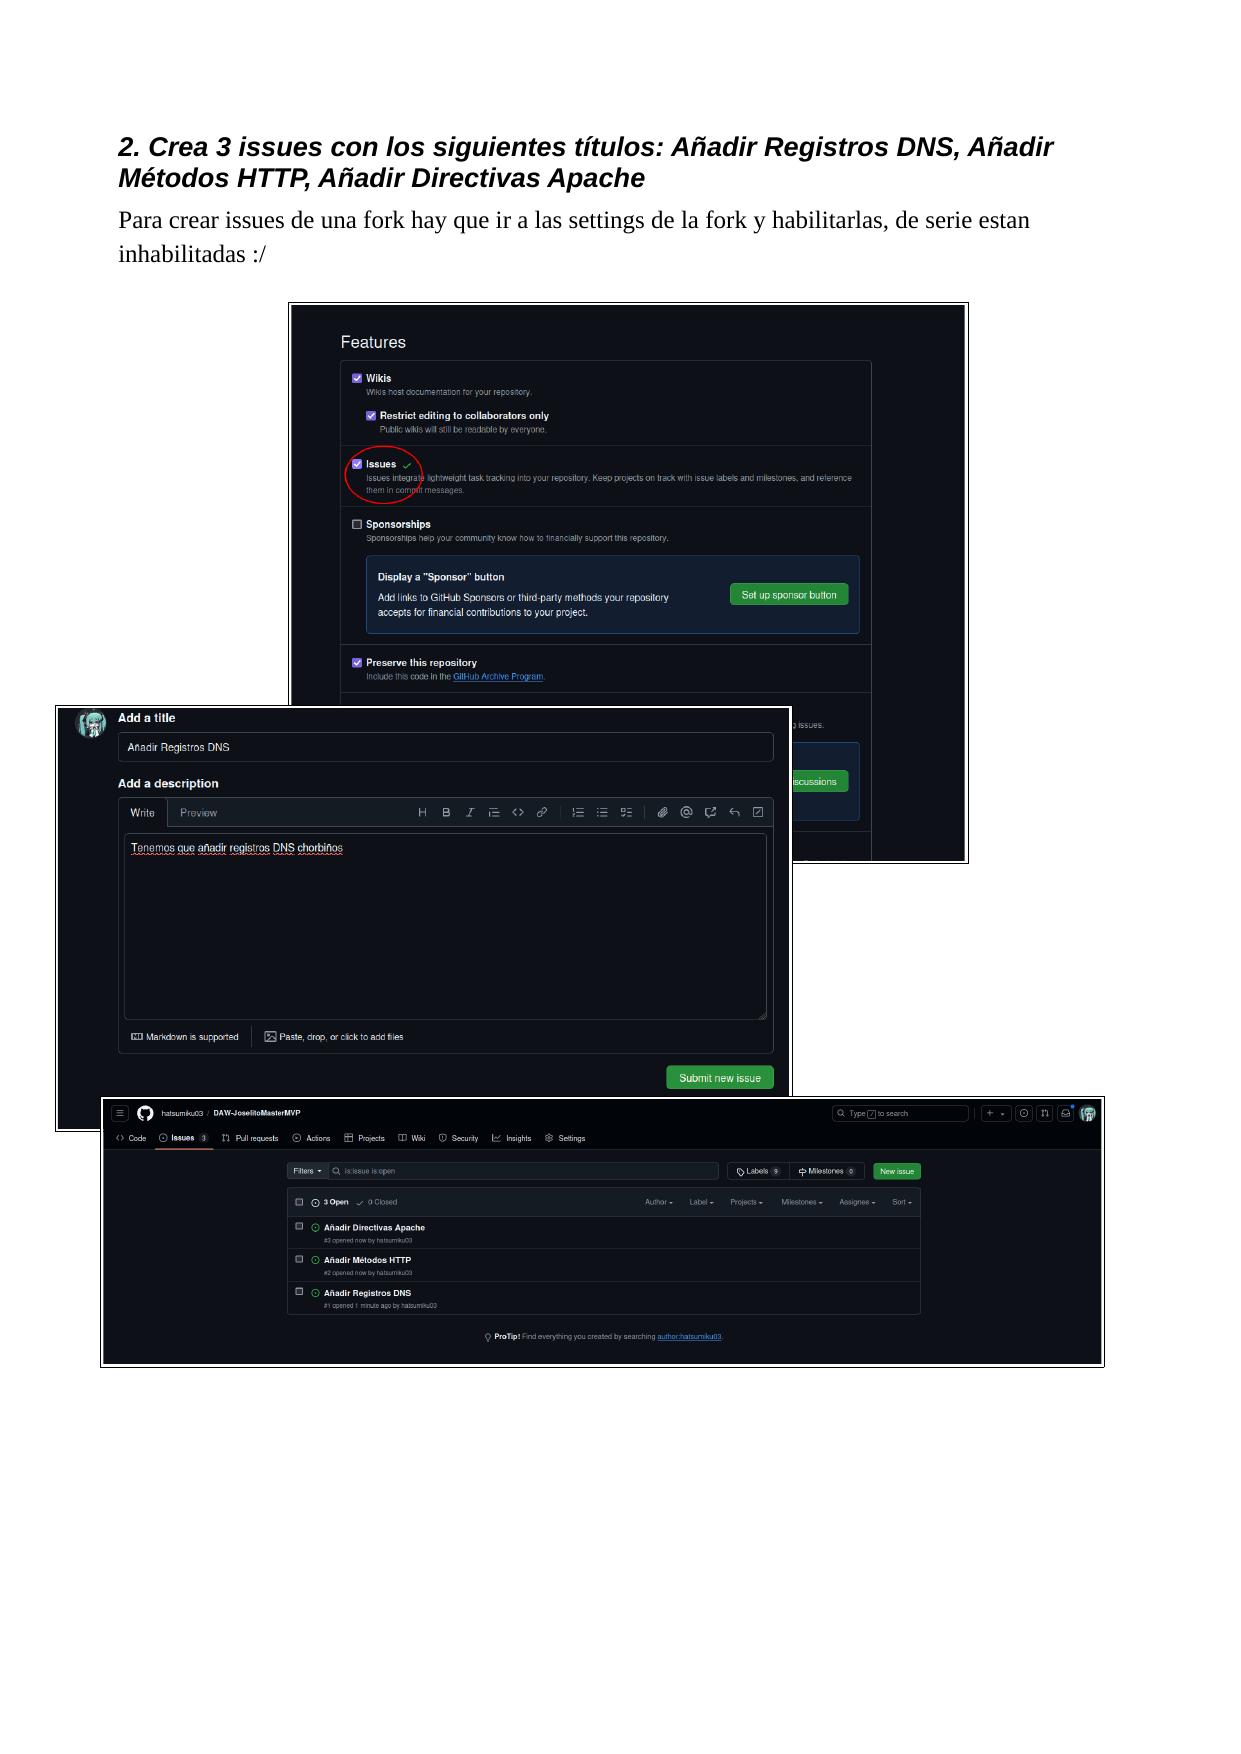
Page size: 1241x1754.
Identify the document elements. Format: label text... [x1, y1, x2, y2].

subtitle 2. Crea 3 issues con los siguientes títulos: Añadir Registros DNS, Añadir Métodos HTTP, Añadir Directivas Apache [118, 131, 1122, 193]
picture [291, 305, 965, 861]
picture [57, 708, 789, 1129]
text Para crear issues de una fork hay que ir a las settings de la fork y habilitarlas, de serie estan inhabilitadas :/ [118, 206, 1122, 267]
picture [103, 1099, 1102, 1364]
